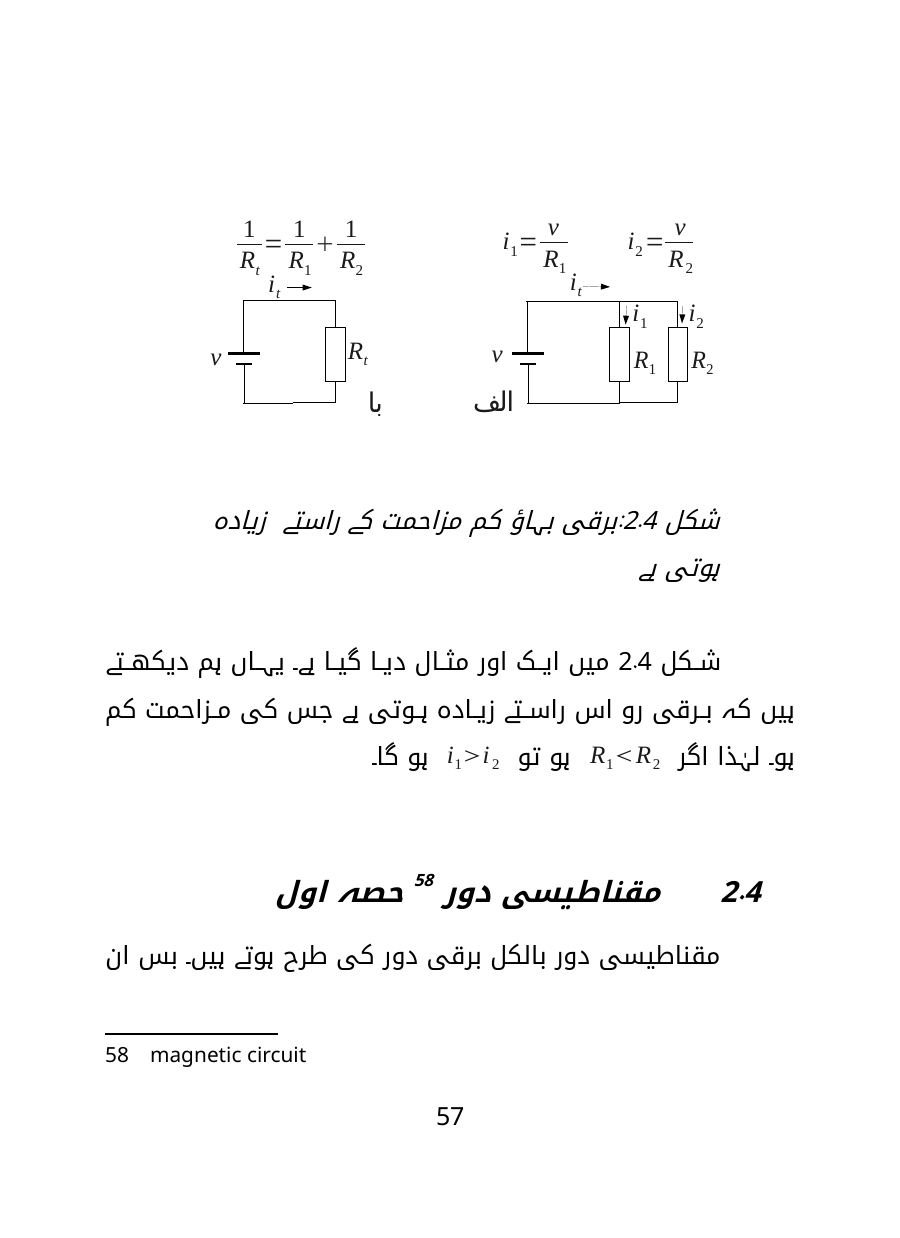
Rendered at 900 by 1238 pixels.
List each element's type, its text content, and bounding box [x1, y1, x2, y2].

text مقناطیسی دور بالکل برقی دور کی طرح ہوتے ہیں۔ بس ان میں برقی دباؤ کی جگہ مقناطیسی دباؤ ، برقی رو کی جگہ مقناطیسی بہاؤ اور مزاحمت کی جگی ہچکچاہٹ ہوتا ہے۔ لہٰذا ہم بالکل ایک برقی دور کی طرح ایک مقناطیسی دور بنا سکتے ہیں۔ ایسا ہی ایک دور شکل 2.5 حصہ الف میں دکھایا گیا ہے۔ [105, 933, 795, 980]
text شکل 2.4:برقی بہاؤ کم مزاحمت کے راستے زیادہ ہوتی ہے [179, 181, 719, 592]
subtitle مقناطیسی دور حصہ اول [105, 865, 720, 920]
list magnetic circuit [105, 1040, 795, 1068]
text شکل 2.4 میں ایک اور مثال دیا گیا ہے۔ یہاں ہم دیکھتے ہیں کہ برقی رو اس راستے زیادہ ہوتی ہے جس کی مزاحمت کم ہو۔ لہٰذا اگرہو توہو گا۔ [105, 639, 795, 781]
